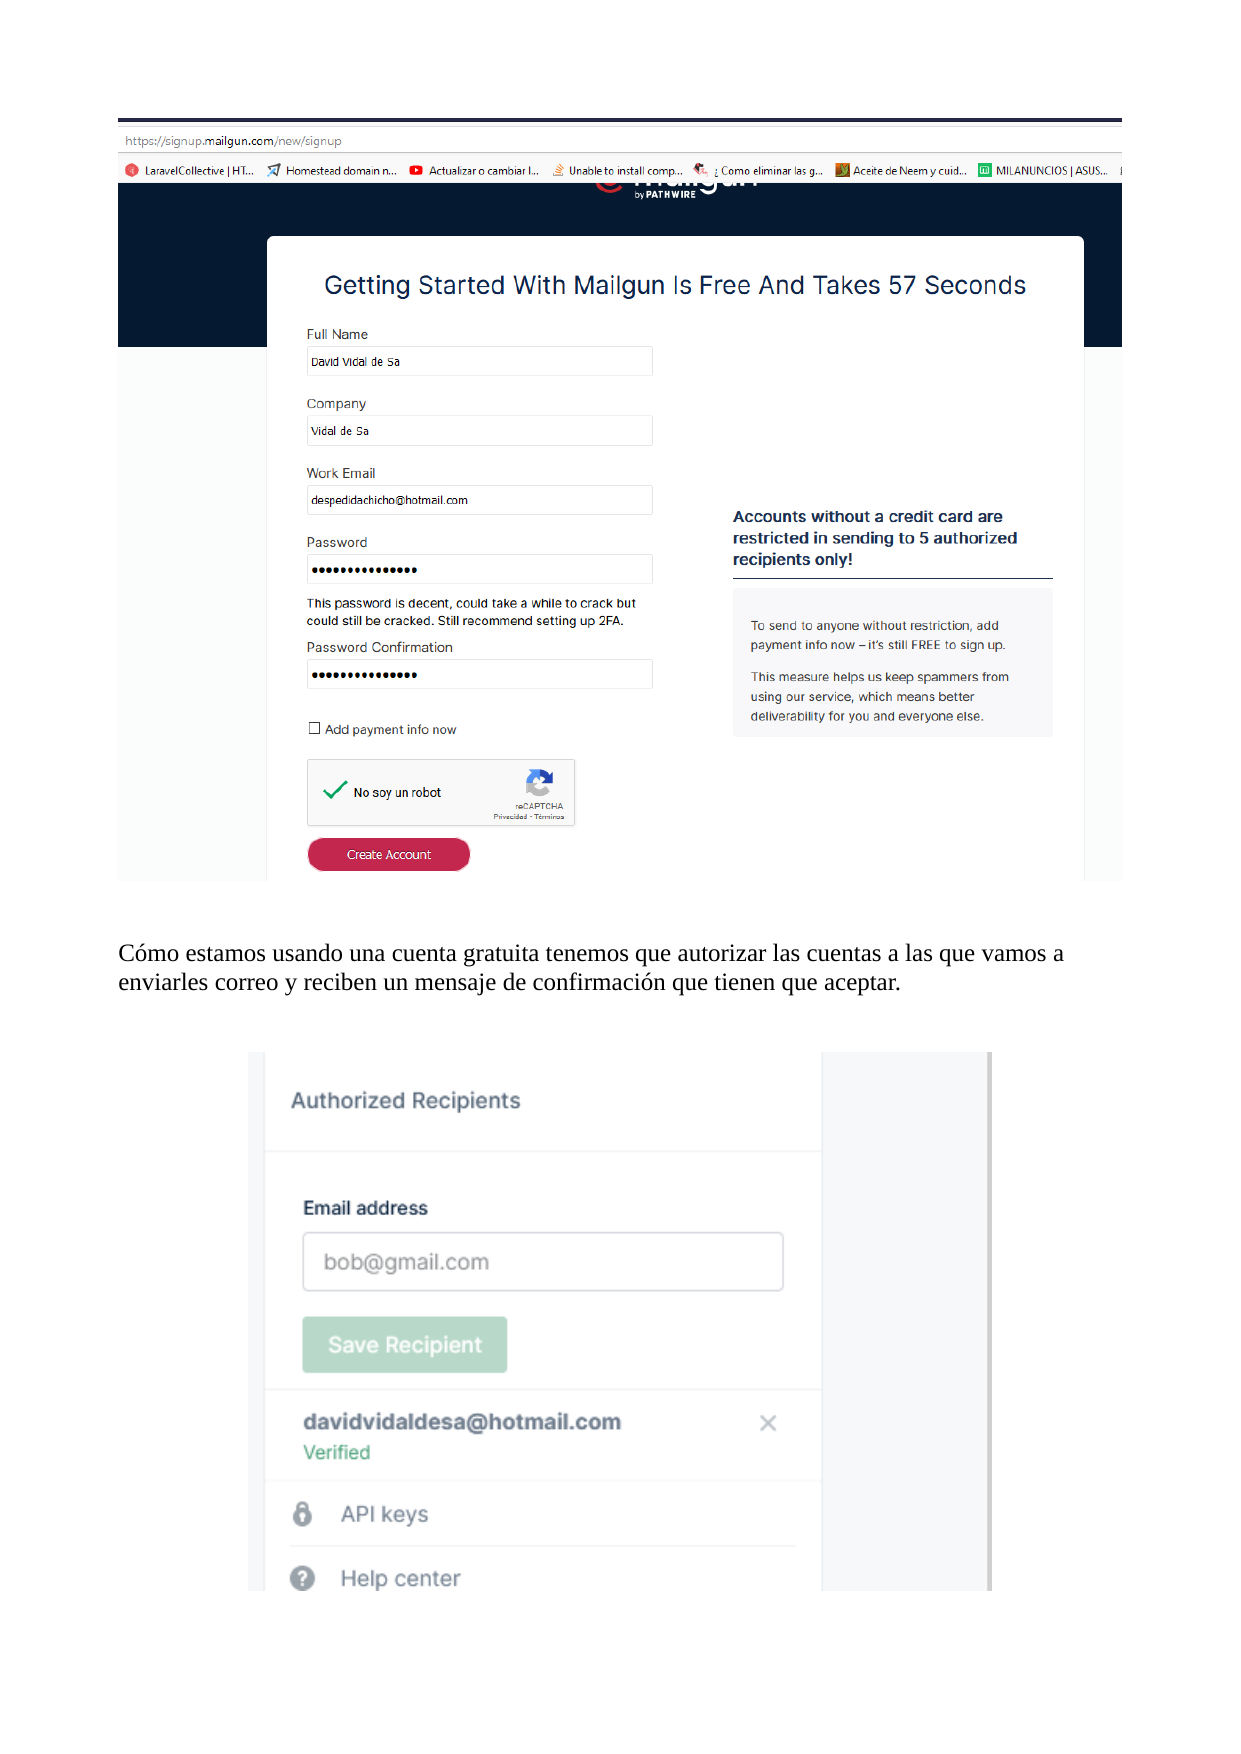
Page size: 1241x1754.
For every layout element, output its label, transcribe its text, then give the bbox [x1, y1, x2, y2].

text Cómo estamos usando una cuenta gratuita tenemos que autorizar las cuentas a las que vamos a enviarles correo y reciben un mensaje de confirmación que tienen que aceptar. [118, 938, 1122, 995]
picture [248, 1052, 992, 1591]
picture [118, 118, 1122, 881]
